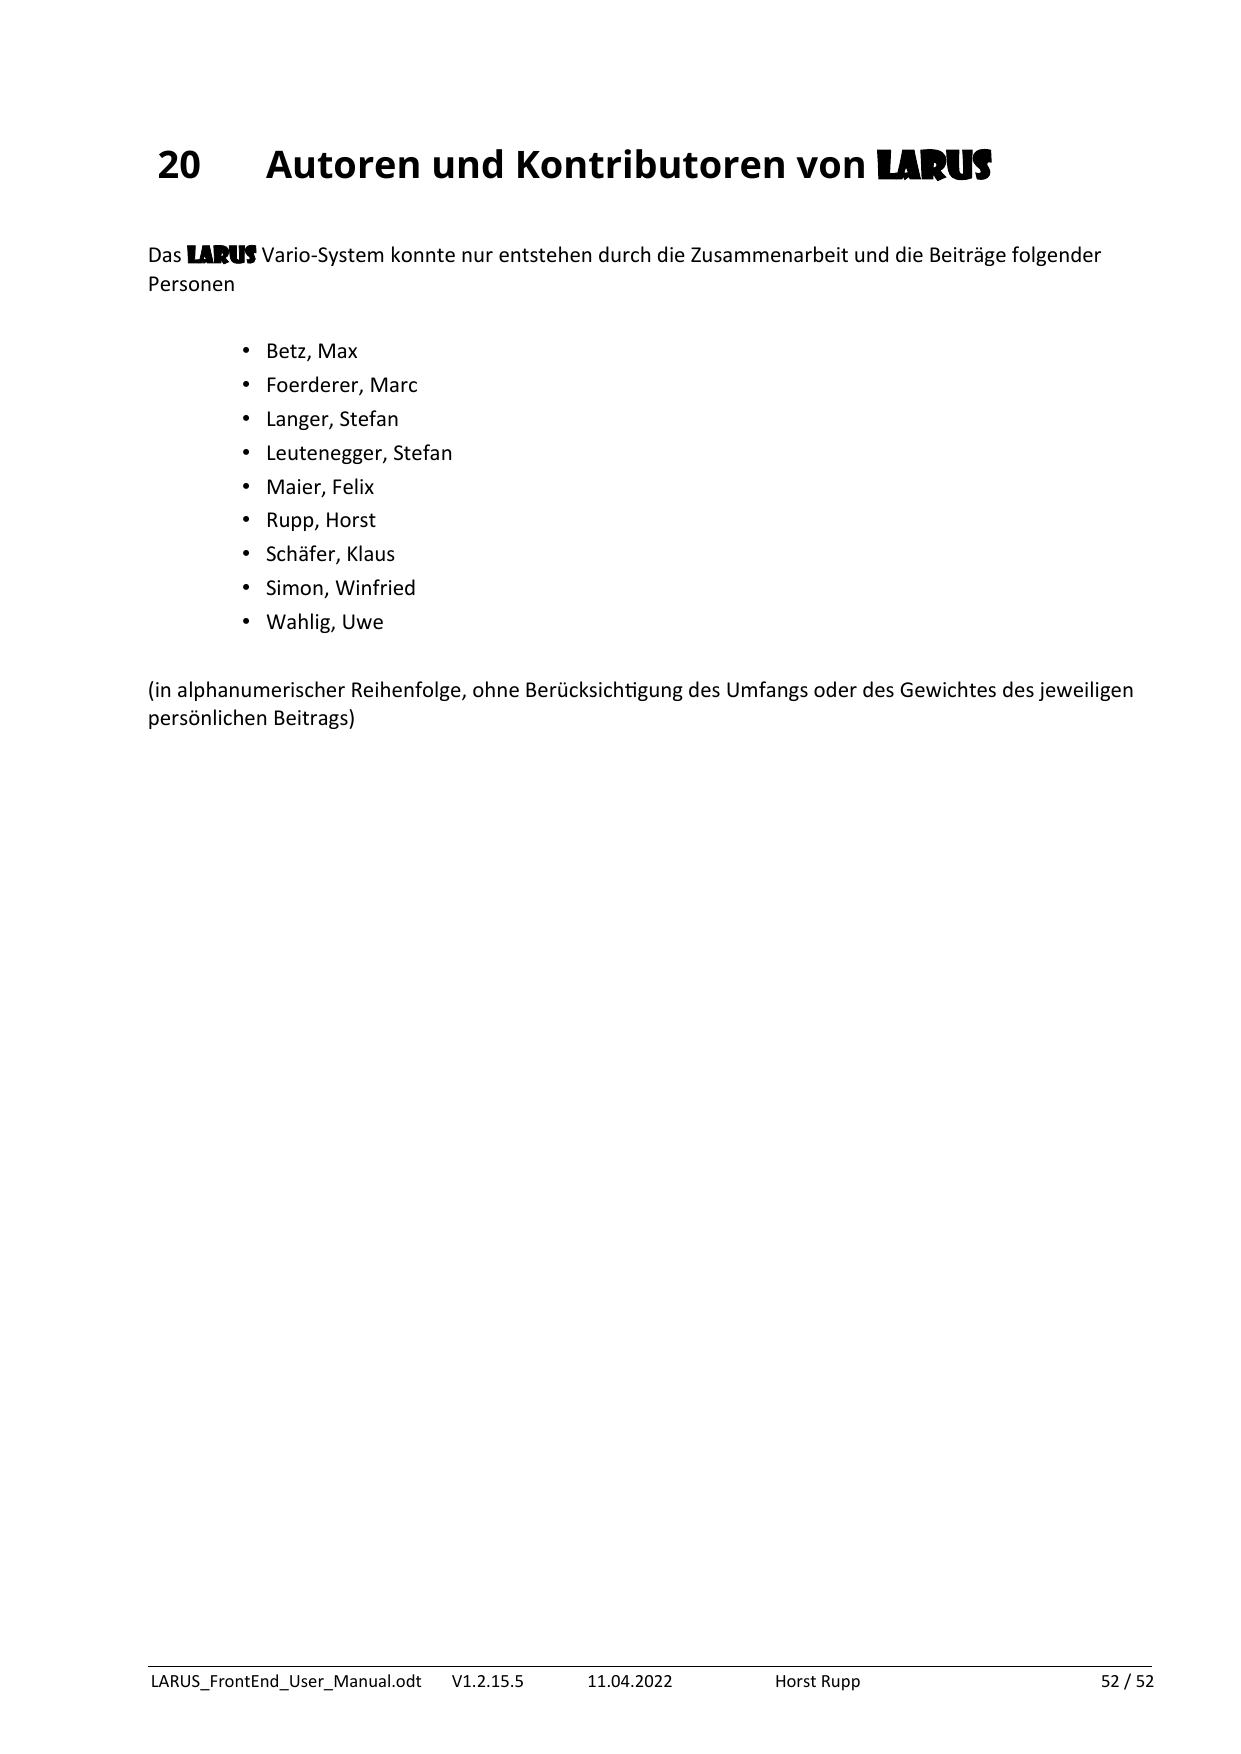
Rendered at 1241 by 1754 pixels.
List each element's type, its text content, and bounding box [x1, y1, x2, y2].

list Maier, Felix [242, 472, 1152, 500]
text Das LARUS Vario-System konnte nur entstehen durch die Zusammenarbeit und die Beiträge folgender Personen [148, 239, 1152, 297]
list Foerderer, Marc [242, 370, 1152, 398]
list Leutenegger, Stefan [242, 438, 1152, 466]
subtitle Autoren und Kontributoren von LARUS [148, 138, 1128, 190]
list Rupp, Horst [242, 506, 1152, 534]
list Simon, Winfried [242, 573, 1152, 601]
list Langer, Stefan [242, 404, 1152, 432]
text (in alphanumerischer Reihenfolge, ohne Berücksichtigung des Umfangs oder des Gewichtes des jeweiligen persönlichen Beitrags) [148, 675, 1152, 731]
list Schäfer, Klaus [242, 539, 1152, 567]
list Wahlig, Uwe [242, 607, 1152, 635]
list Betz, Max [242, 336, 1152, 364]
